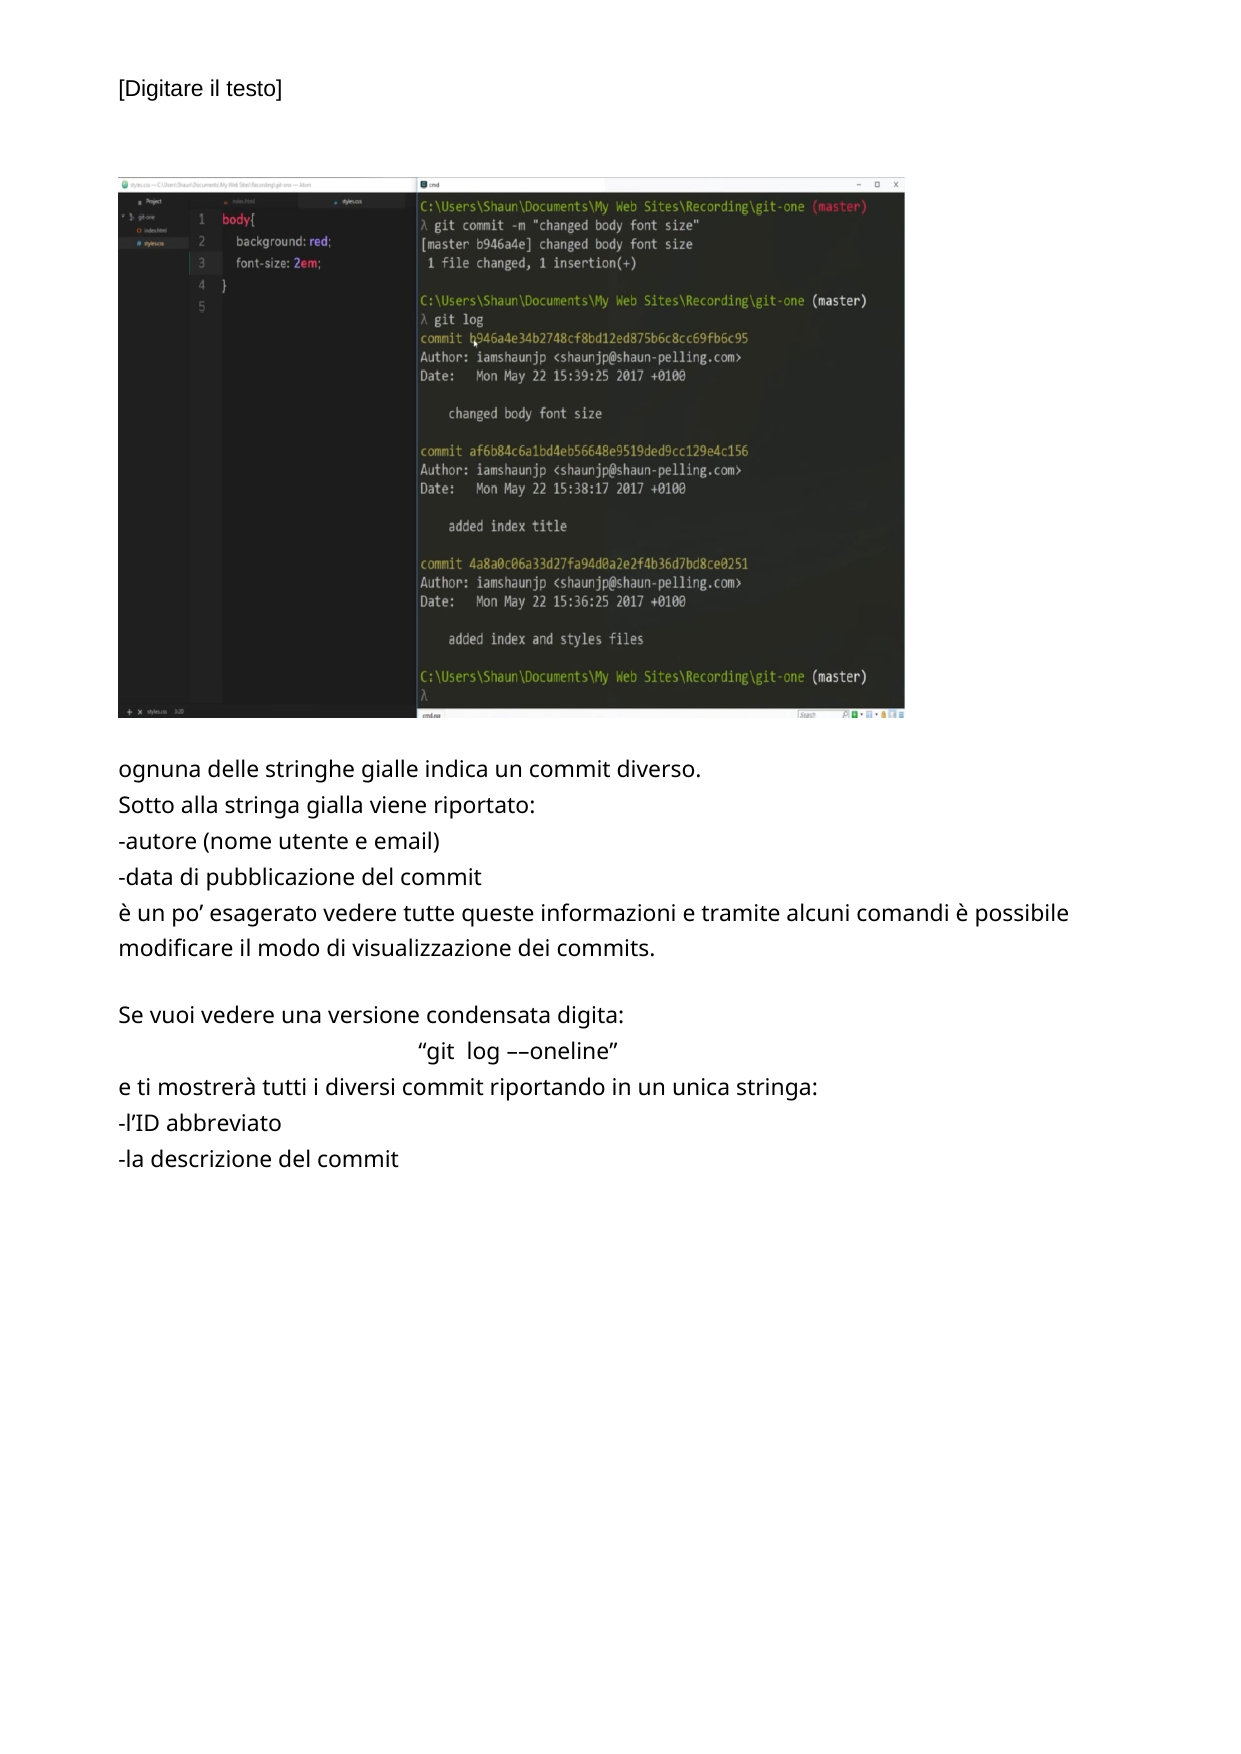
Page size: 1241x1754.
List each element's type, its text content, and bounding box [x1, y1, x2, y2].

text -data di pubblicazione del commit [118, 861, 1124, 892]
text Se vuoi vedere una versione condensata digita: [118, 999, 1124, 1031]
text -la descrizione del commit [118, 1143, 1124, 1174]
picture [118, 177, 905, 718]
text “git log ––oneline” [118, 1035, 1124, 1067]
text -l’ID abbreviato [118, 1107, 1124, 1138]
text -autore (nome utente e email) [118, 824, 1124, 856]
text ognuna delle stringhe gialle indica un commit diverso. [118, 753, 1124, 784]
text è un po’ esagerato vedere tutte queste informazioni e tramite alcuni comandi è possibile modificare il modo di visualizzazione dei commits. [118, 896, 1124, 964]
text e ti mostrerà tutti i diversi commit riportando in un unica stringa: [118, 1071, 1124, 1102]
text Sotto alla stringa gialla viene riportato: [118, 789, 1124, 820]
